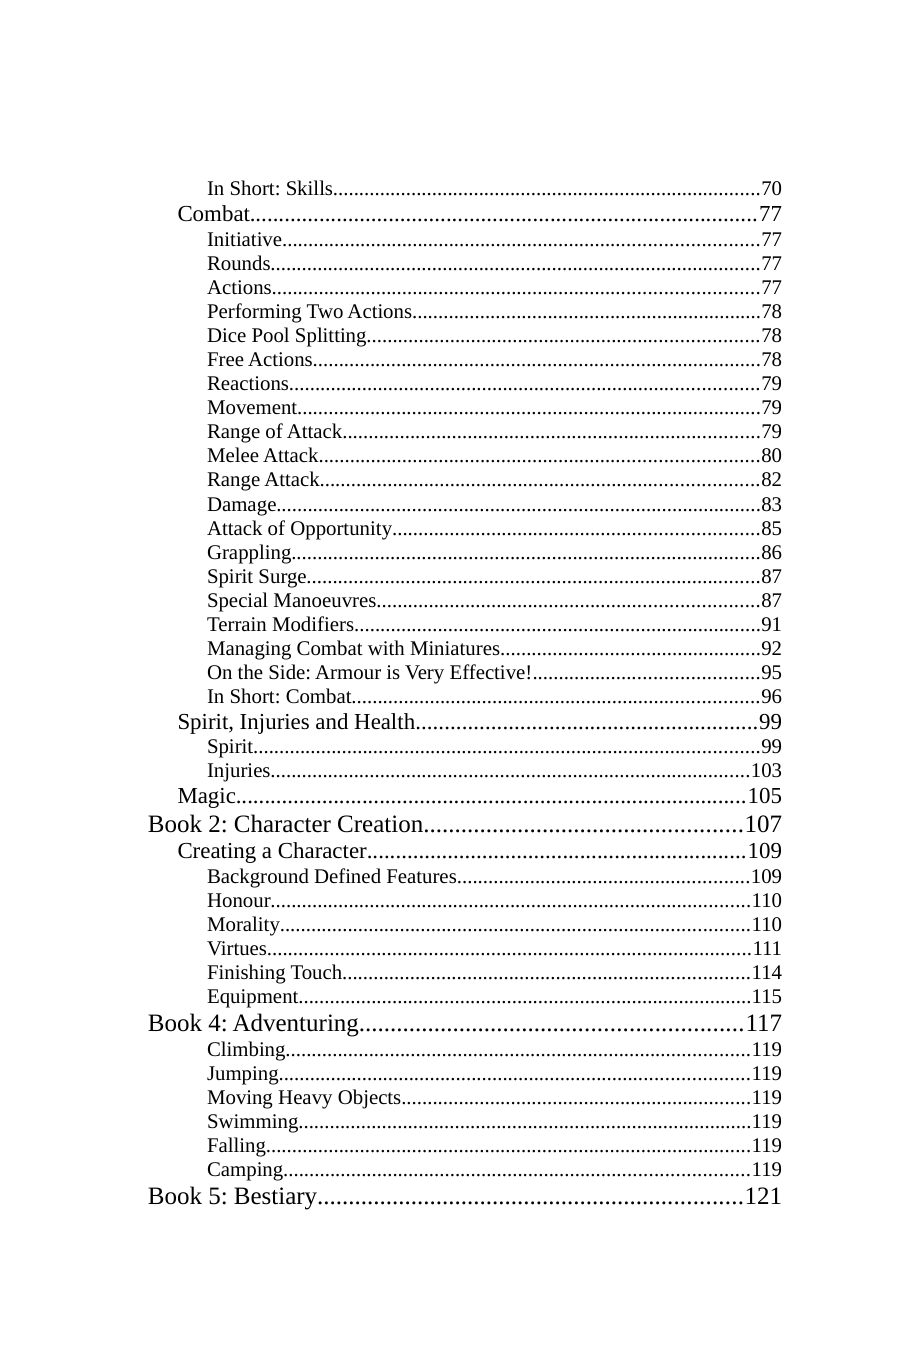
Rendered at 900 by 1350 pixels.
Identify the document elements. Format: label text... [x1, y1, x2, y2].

text Climbing 119 [207, 1037, 782, 1061]
text Book 2: Character Creation 107 [148, 809, 782, 838]
text Reactions 79 [207, 371, 782, 395]
text Range Attack 82 [207, 467, 782, 491]
text Managing Combat with Miniatures 92 [207, 636, 782, 660]
text In Short: Combat 96 [207, 684, 782, 708]
text Movement 79 [207, 395, 782, 419]
text Dice Pool Splitting 78 [207, 323, 782, 347]
text On the Side: Armour is Very Effective! 95 [207, 660, 782, 684]
text Spirit Surge 87 [207, 564, 782, 588]
text Honour 110 [207, 888, 782, 912]
text Background Defined Features 109 [207, 864, 782, 888]
text Virtues 111 [207, 936, 782, 960]
text Book 4: Adventuring 117 [148, 1008, 782, 1037]
text Grappling 86 [207, 539, 782, 564]
text Swimming 119 [207, 1109, 782, 1133]
text Spirit, Injuries and Health 99 [177, 708, 782, 734]
text Morality 110 [207, 912, 782, 936]
text Creating a Character 109 [177, 838, 782, 864]
text Terrain Modifiers 91 [207, 612, 782, 636]
text Moving Heavy Objects 119 [207, 1085, 782, 1109]
text Magic 105 [177, 782, 782, 809]
text In Short: Skills 70 [207, 176, 782, 200]
text Finishing Touch 114 [207, 960, 782, 984]
text Actions 77 [207, 275, 782, 299]
text Free Actions 78 [207, 347, 782, 371]
text Attack of Opportunity 85 [207, 516, 782, 539]
text Jumping 119 [207, 1061, 782, 1085]
text Camping 119 [207, 1157, 782, 1181]
text Equipment 115 [207, 984, 782, 1008]
text Combat 77 [177, 200, 782, 227]
text Injuries 103 [207, 758, 782, 782]
text Rounds 77 [207, 251, 782, 275]
text Book 5: Bestiary 121 [148, 1181, 782, 1210]
text Spirit 99 [207, 734, 782, 758]
text Performing Two Actions 78 [207, 299, 782, 323]
text Initiative 77 [207, 227, 782, 251]
text Special Manoeuvres 87 [207, 588, 782, 612]
text Damage 83 [207, 491, 782, 516]
text Falling 119 [207, 1133, 782, 1157]
text Melee Attack 80 [207, 443, 782, 467]
text Range of Attack 79 [207, 419, 782, 443]
